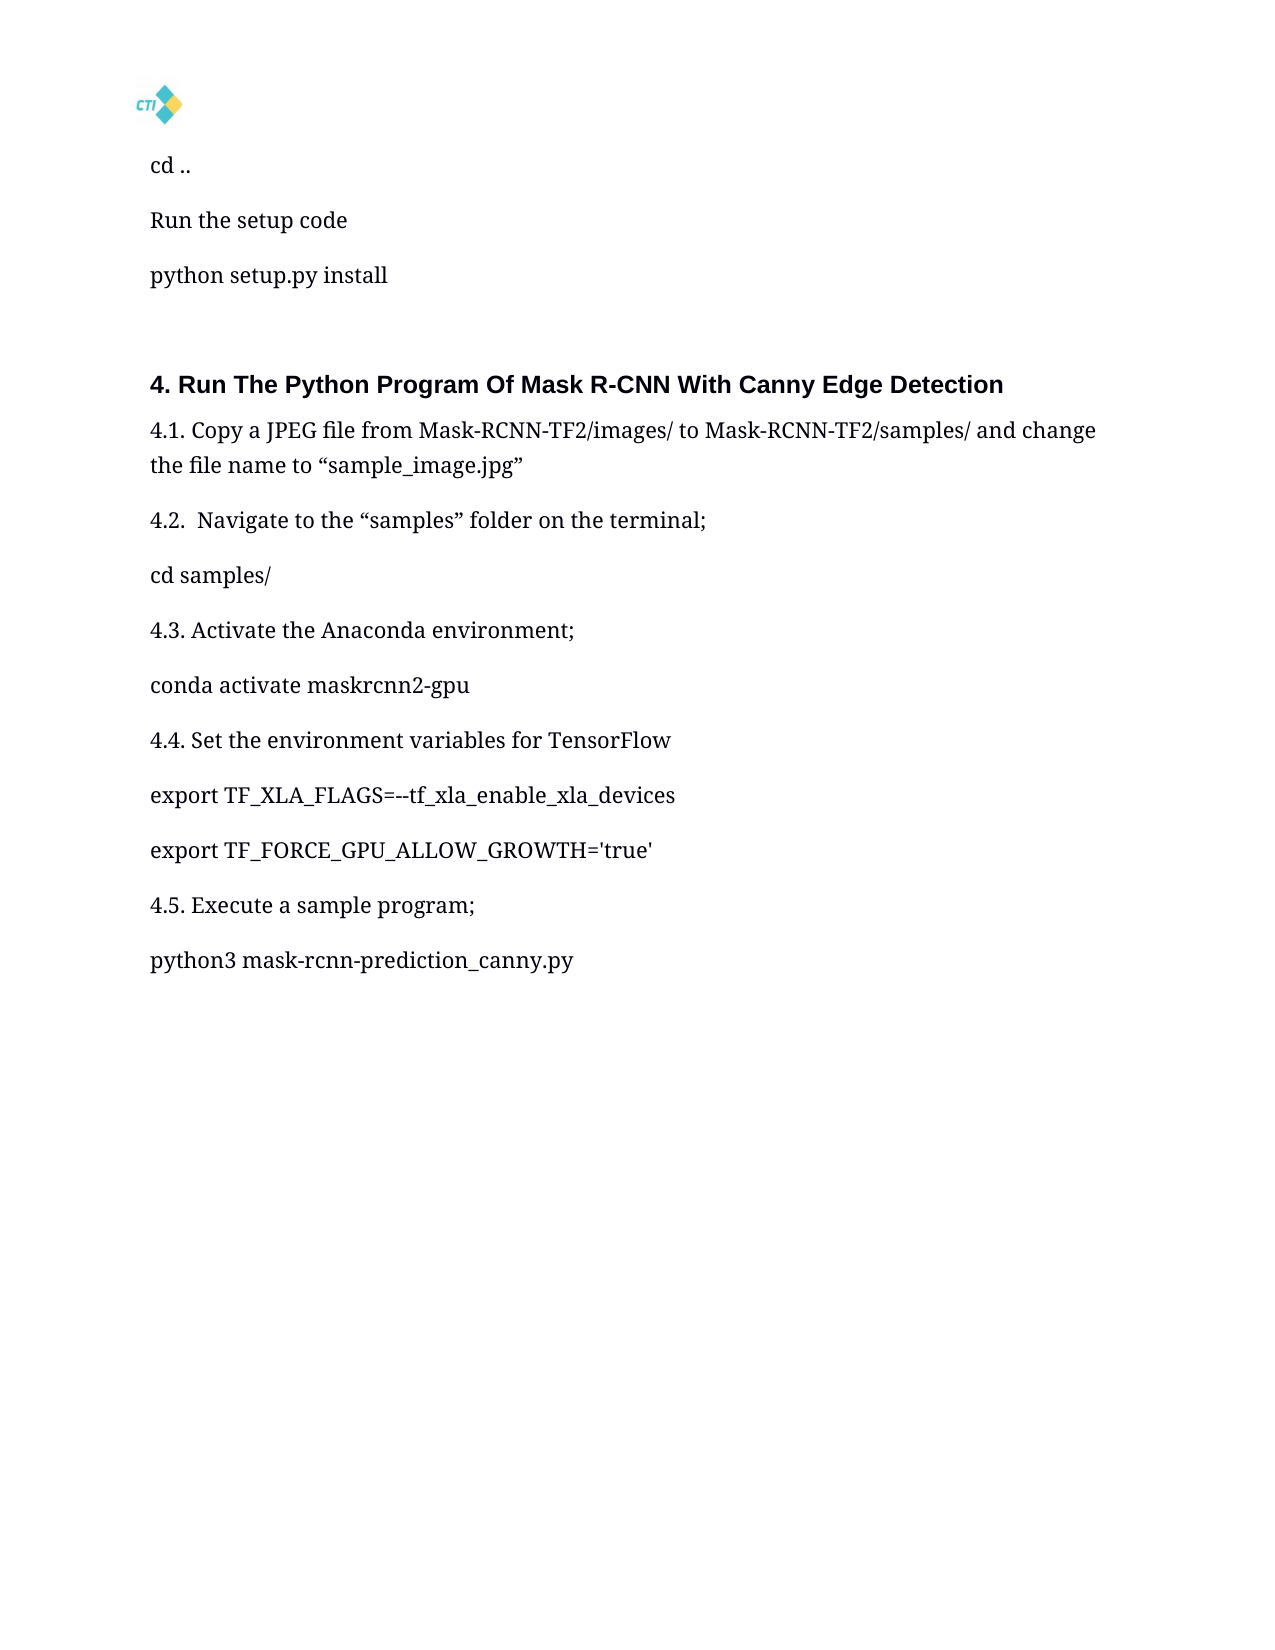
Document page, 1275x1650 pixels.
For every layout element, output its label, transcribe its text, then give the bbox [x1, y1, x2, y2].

text conda activate maskrcnn2-gpu [150, 670, 1125, 699]
subtitle 4. Run The Python Program Of Mask R-CNN With Canny Edge Detection [150, 370, 1125, 399]
text 4.4. Set the environment variables for TensorFlow [150, 725, 1125, 754]
picture [134, 75, 183, 126]
text python3 mask-rcnn-prediction_canny.py [150, 945, 1125, 974]
text export TF_FORCE_GPU_ALLOW_GROWTH='true' [150, 835, 1125, 864]
text cd samples/ [150, 560, 1125, 589]
text Run the setup code [150, 205, 1125, 235]
text cd .. [150, 150, 1125, 180]
text python setup.py install [150, 260, 1125, 290]
text export TF_XLA_FLAGS=--tf_xla_enable_xla_devices [150, 780, 1125, 809]
text 4.2. Navigate to the “samples” folder on the terminal; [150, 505, 1125, 534]
text 4.1. Copy a JPEG file from Mask-RCNN-TF2/images/ to Mask-RCNN-TF2/samples/ and change the file name to “sample_image.jpg” [150, 416, 1125, 479]
text 4.3. Activate the Anaconda environment; [150, 615, 1125, 644]
text 4.5. Execute a sample program; [150, 890, 1125, 919]
